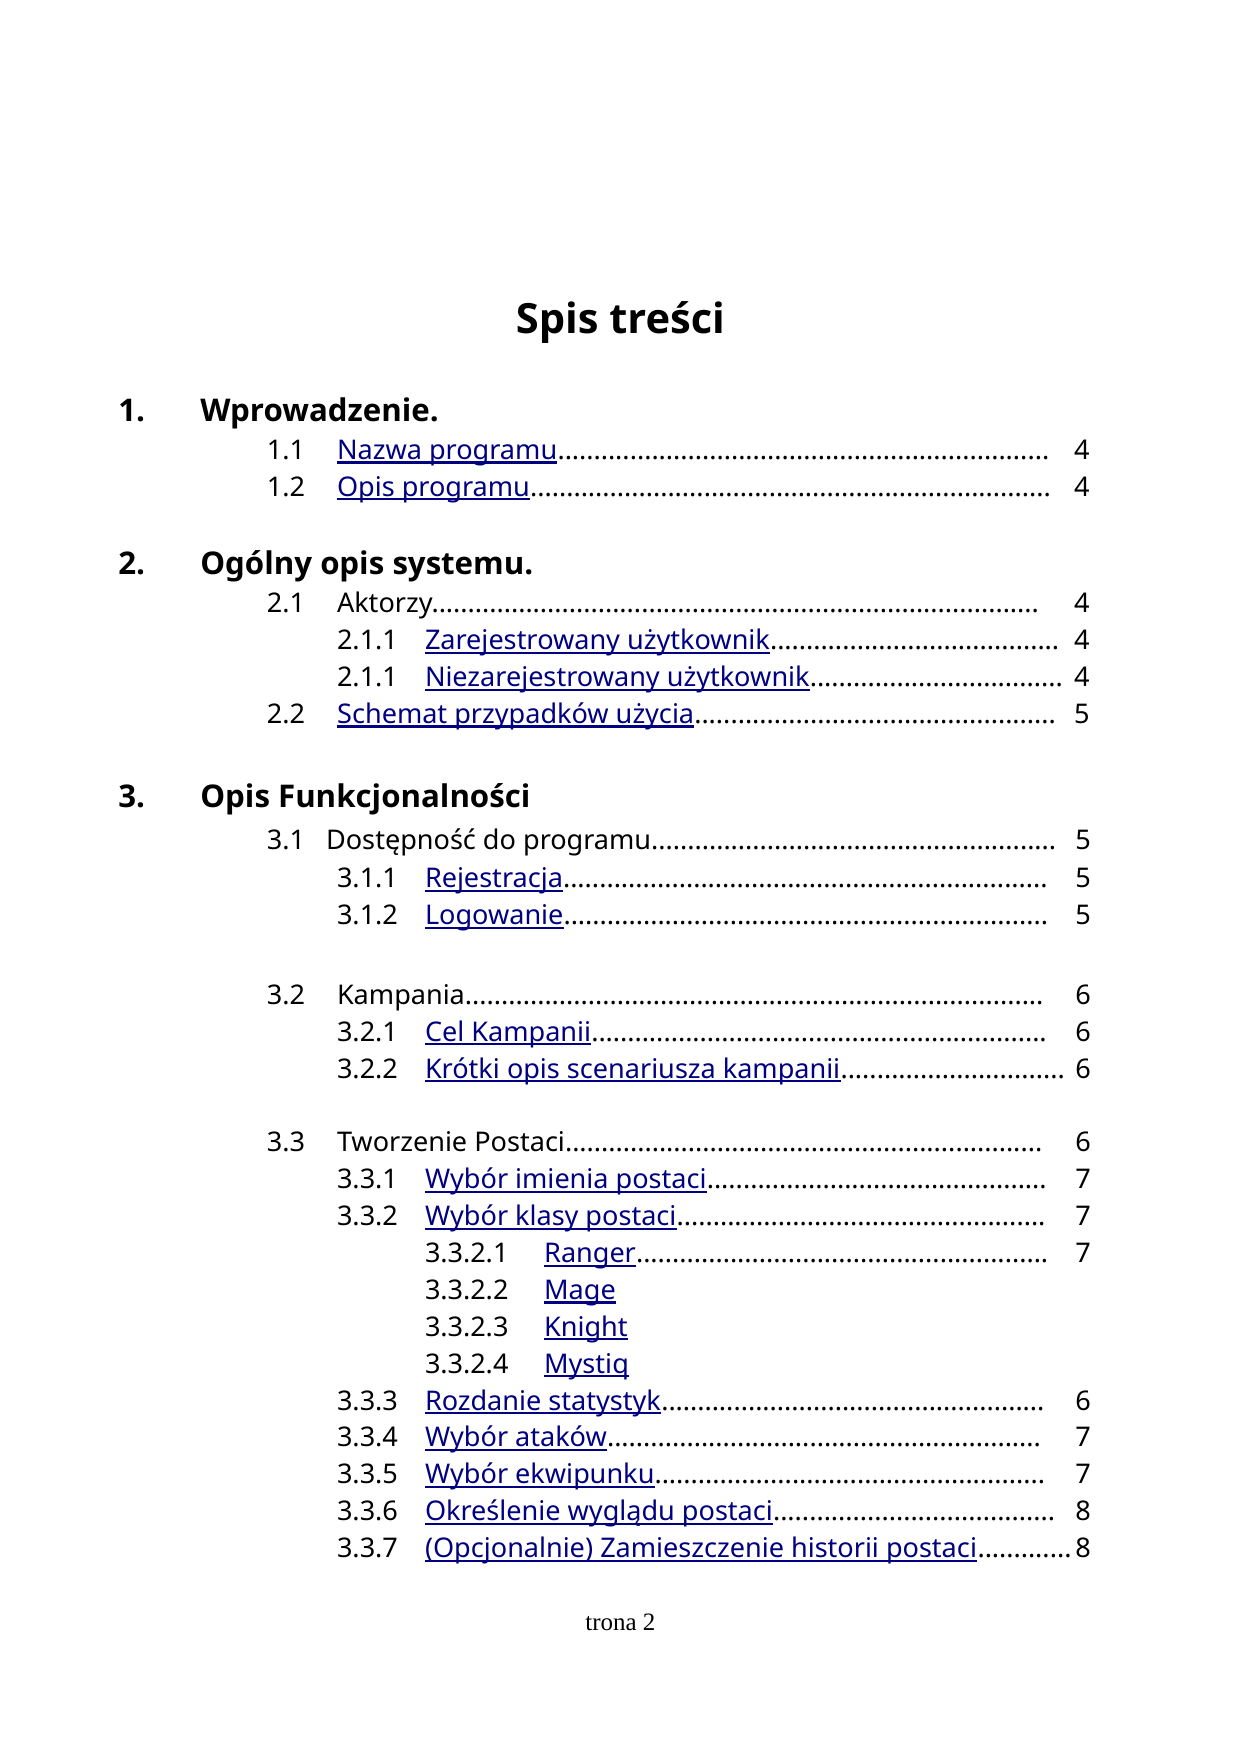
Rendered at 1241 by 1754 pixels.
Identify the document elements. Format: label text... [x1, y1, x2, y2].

text 3.1.1 Rejestracja................................................................... 5 [118, 859, 1122, 896]
text 2.2 Schemat przypadków użycia.................................................. 5 [118, 694, 1122, 731]
text 3.3.1 Wybór imienia postaci............................................... 7 [118, 1160, 1122, 1197]
text Spis treści [118, 288, 1122, 345]
text 3.1 Dostępność do programu........................................................ 5 [118, 816, 1122, 859]
text 3. Opis Funkcjonalności [118, 774, 1122, 816]
text 2.1.1 Niezarejestrowany użytkownik................................... 4 [118, 657, 1122, 694]
text 1. Wprowadzenie. [118, 388, 1122, 430]
text 3.3.2 Wybór klasy postaci................................................... 7 [118, 1197, 1122, 1233]
text 3.3.2.1 Ranger......................................................... 7 3.3.2.2 Mage 3.3.2.3 Knight 3.3.2.4 Mystiq [118, 1233, 1122, 1381]
text 3.3.3 Rozdanie statystyk..................................................... 6 3.3.4 Wybór ataków............................................................ 7 3.3.5 Wybór ekwipunku...................................................... 7 3.3.6 Określenie wyglądu postaci....................................... 8 3.3.7 (Opcjonalnie) Zamieszczenie historii postaci............. 8 [118, 1381, 1122, 1565]
text 1.1 Nazwa programu.................................................................... 4 1.2 Opis programu........................................................................ 4 [118, 430, 1122, 504]
text 3.1.2 Logowanie................................................................... 5 [118, 896, 1122, 975]
text 2.1 Aktorzy.................................................................................... 4 [118, 584, 1122, 621]
text 2. Ogólny opis systemu. [118, 541, 1122, 584]
text 2.1.1 Zarejestrowany użytkownik........................................ 4 [118, 621, 1122, 657]
text 3.2 Kampania................................................................................ 6 3.2.1 Cel Kampanii............................................................... 6 3.2.2 Krótki opis scenariusza kampanii............................... 6 3.3 Tworzenie Postaci.................................................................. 6 [118, 975, 1122, 1160]
